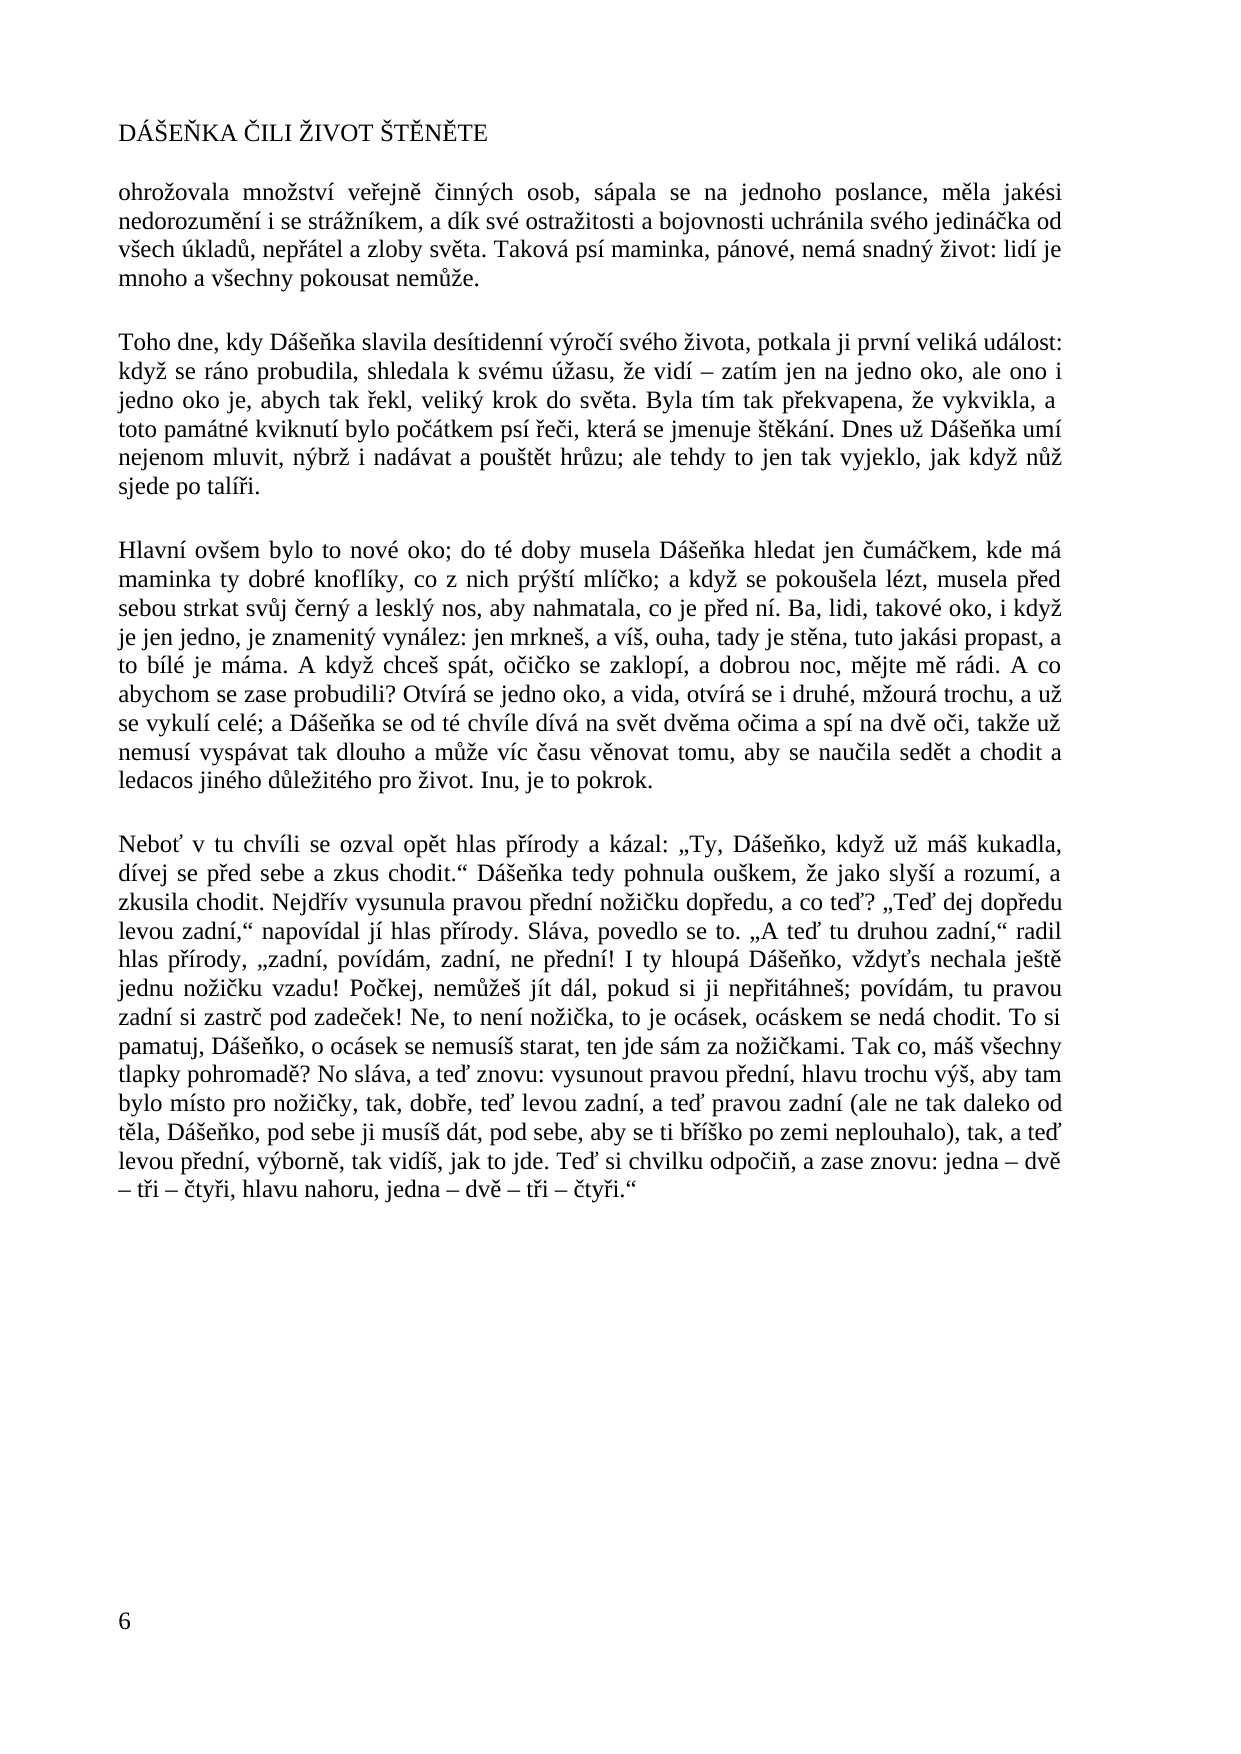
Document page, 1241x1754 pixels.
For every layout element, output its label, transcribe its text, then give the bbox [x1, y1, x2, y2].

text Hlavní ovšem bylo to nové oko; do té doby musela Dášeňka hledat jen čumáčkem, kde má maminka ty dobré knoflíky, co z nich prýští mlíčko; a když se pokoušela lézt, musela před sebou strkat svůj černý a lesklý nos, aby nahmatala, co je před ní. Ba, lidi, takové oko, i když je jen jedno, je znamenitý vynález: jen mrkneš, a víš, ouha, tady je stěna, tuto jakási propast, a to bílé je máma. A když chceš spát, očičko se zaklopí, a dobrou noc, mějte mě rádi. A co abychom se zase probudili? Otvírá se jedno oko, a vida, otvírá se i druhé, mžourá trochu, a už se vykulí celé; a Dášeňka se od té chvíle dívá na svět dvěma očima a spí na dvě oči, takže už nemusí vyspávat tak dlouho a může víc času věnovat tomu, aby se naučila sedět a chodit a ledacos jiného důležitého pro život. Inu, je to pokrok. [118, 535, 1063, 794]
text Neboť v tu chvíli se ozval opět hlas přírody a kázal: „Ty, Dášeňko, když už máš kukadla, dívej se před sebe a zkus chodit.“ Dášeňka tedy pohnula ouškem, že jako slyší a rozumí, a zkusila chodit. Nejdřív vysunula pravou přední nožičku dopředu, a co teď? „Teď dej dopředu levou zadní,“ napovídal jí hlas přírody. Sláva, povedlo se to. „A teď tu druhou zadní,“ radil hlas přírody, „zadní, povídám, zadní, ne přední! I ty hloupá Dášeňko, vždyťs nechala ještě jednu nožičku vzadu! Počkej, nemůžeš jít dál, pokud si ji nepřitáhneš; povídám, tu pravou zadní si zastrč pod zadeček! Ne, to není nožička, to je ocásek, ocáskem se nedá chodit. To si pamatuj, Dášeňko, o ocásek se nemusíš starat, ten jde sám za nožičkami. Tak co, máš všechny tlapky pohromadě? No sláva, a teď znovu: vysunout pravou přední, hlavu trochu výš, aby tam bylo místo pro nožičky, tak, dobře, teď levou zadní, a teď pravou zadní (ale ne tak daleko od těla, Dášeňko, pod sebe ji musíš dát, pod sebe, aby se ti bříško po zemi neplouhalo), tak, a teď levou přední, výborně, tak vidíš, jak to jde. Teď si chvilku odpočiň, a zase znovu: jedna – dvě – tři – čtyři, hlavu nahoru, jedna – dvě – tři – čtyři.“ [118, 829, 1063, 1203]
text Toho dne, kdy Dášeňka slavila desítidenní výročí svého života, potkala ji první veliká událost: když se ráno probudila, shledala k svému úžasu, že vidí – zatím jen na jedno oko, ale ono i jedno oko je, abych tak řekl, veliký krok do světa. Byla tím tak překvapena, že vykvikla, a toto památné kviknutí bylo počátkem psí řeči, která se jmenuje štěkání. Dnes už Dášeňka umí nejenom mluvit, nýbrž i nadávat a pouštět hrůzu; ale tehdy to jen tak vyjeklo, jak když nůž sjede po talíři. [118, 327, 1063, 500]
text ohrožovala množství veřejně činných osob, sápala se na jednoho poslance, měla jakési nedorozumění i se strážníkem, a dík své ostražitosti a bojovnosti uchránila svého jedináčka od všech úkladů, nepřátel a zloby světa. Taková psí maminka, pánové, nemá snadný život: lidí je mnoho a všechny pokousat nemůže. [118, 177, 1063, 292]
